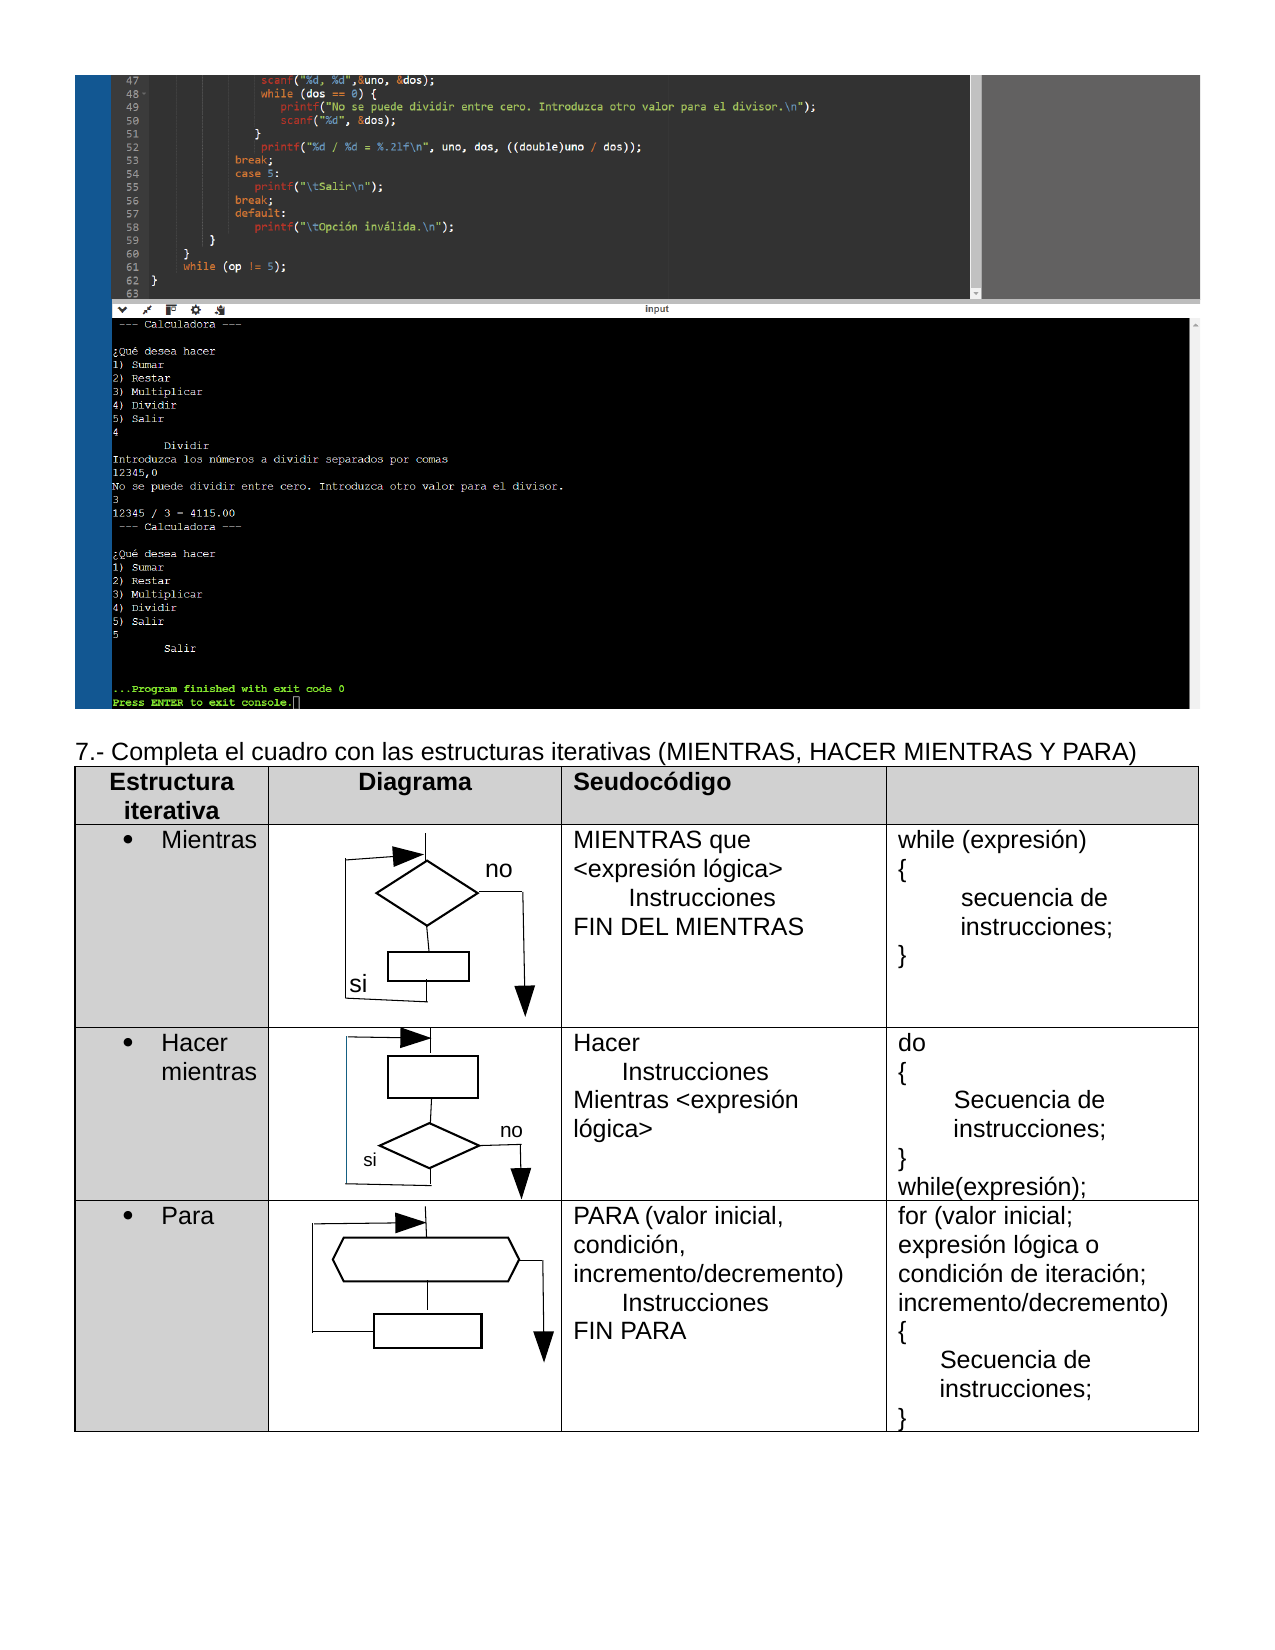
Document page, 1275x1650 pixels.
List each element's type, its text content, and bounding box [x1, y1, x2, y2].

table_cell no si [269, 825, 561, 1027]
table_cell Hacer mientras [76, 1028, 268, 1200]
table_header Seudocódigo [562, 767, 886, 824]
table_cell for (valor inicial; expresión lógica o condición de iteración; incremento/decremento) { Secuencia de instrucciones; } [887, 1201, 1198, 1431]
text 7.- Completa el cuadro con las estructuras iterativas (MIENTRAS, HACER MIENTRAS Y PARA) [75, 737, 1200, 766]
table_header [887, 767, 1198, 824]
table_header Diagrama [269, 767, 561, 824]
table_cell Hacer Instrucciones Mientras <expresión lógica> [562, 1028, 886, 1200]
table_cell MIENTRAS que <expresión lógica> Instrucciones FIN DEL MIENTRAS [562, 825, 886, 1027]
table_cell do { Secuencia de instrucciones; } while(expresión); [887, 1028, 1198, 1200]
table_header Estructura iterativa [76, 767, 268, 824]
table_cell no si [347, 1028, 561, 1200]
table_cell PARA (valor inicial, condición, incremento/decremento) Instrucciones FIN PARA [562, 1201, 886, 1431]
table_cell no si [406, 1028, 430, 1037]
table_cell Para [76, 1201, 268, 1431]
table_cell no si [269, 1028, 521, 1200]
table_cell Mientras [76, 825, 268, 1027]
table_cell while (expresión) { secuencia de instrucciones; } [887, 825, 1198, 1027]
table_cell [269, 1201, 561, 1431]
